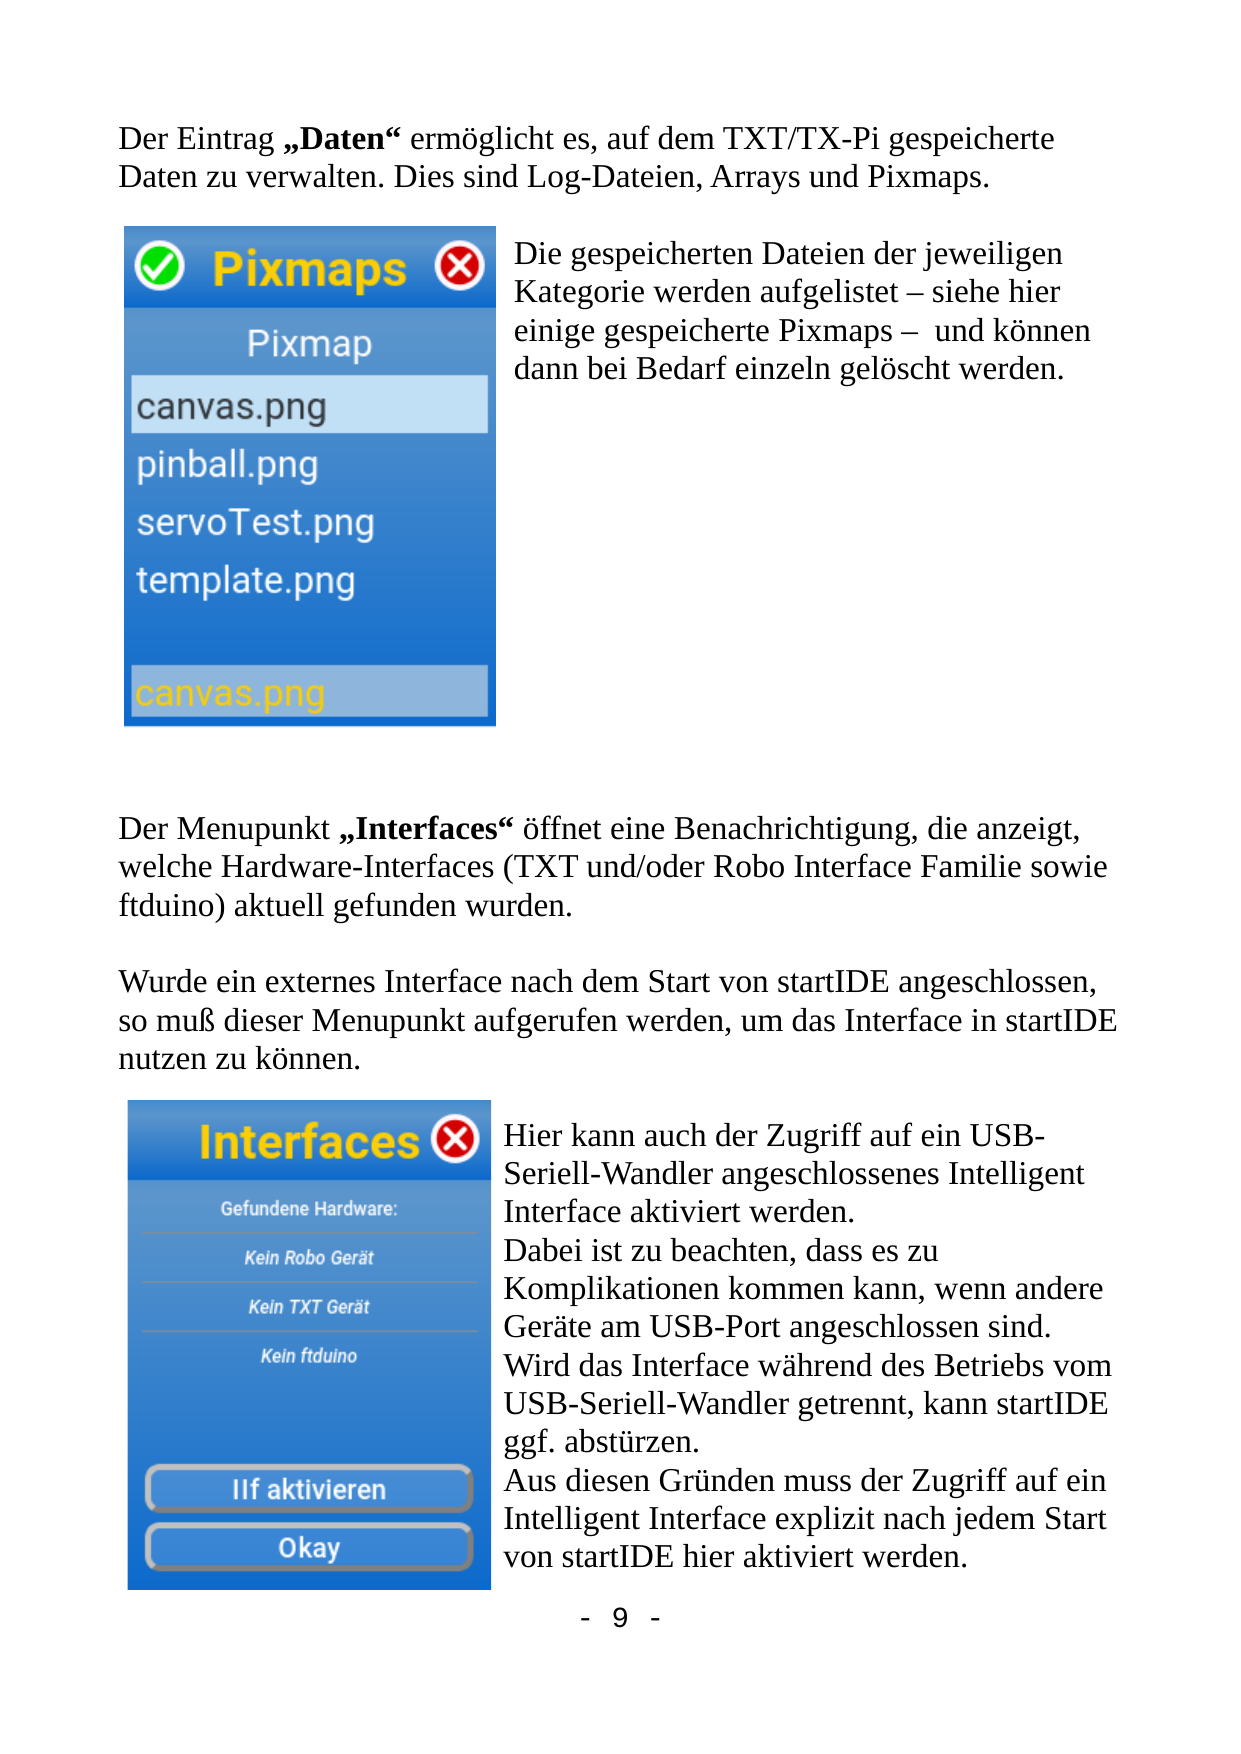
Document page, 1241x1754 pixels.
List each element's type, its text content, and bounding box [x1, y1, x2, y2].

text Wurde ein externes Interface nach dem Start von startIDE angeschlossen, so muß dieser Menupunkt aufgerufen werden, um das Interface in startIDE nutzen zu können. [118, 961, 1122, 1076]
text Der Eintrag „Daten“ ermöglicht es, auf dem TXT/TX-Pi gespeicherte Daten zu verwalten. Dies sind Log-Dateien, Arrays und Pixmaps. [118, 118, 1122, 195]
picture [124, 226, 496, 728]
text Hier kann auch der Zugriff auf ein USB-Seriell-Wandler angeschlossenes Intelligent Interface aktiviert werden. [492, 1115, 1122, 1230]
text Aus diesen Gründen muss der Zugriff auf ein Intelligent Interface explizit nach jedem Start von startIDE hier aktiviert werden. [492, 1460, 1122, 1575]
text Der Menupunkt „Interfaces“ öffnet eine Benachrichtigung, die anzeigt, welche Hardware-Interfaces (TXT und/oder Robo Interface Familie sowie ftduino) aktuell gefunden wurden. [118, 808, 1122, 923]
text Die gespeicherten Dateien der jeweiligen Kategorie werden aufgelistet – siehe hier einige gespeicherte Pixmaps – und können dann bei Bedarf einzeln gelöscht werden. [496, 233, 1122, 386]
picture [127, 1100, 492, 1590]
text Dabei ist zu beachten, dass es zu Komplikationen kommen kann, wenn andere Geräte am USB-Port angeschlossen sind. Wird das Interface während des Betriebs vom USB-Seriell-Wandler getrennt, kann startIDE ggf. abstürzen. [492, 1230, 1122, 1460]
